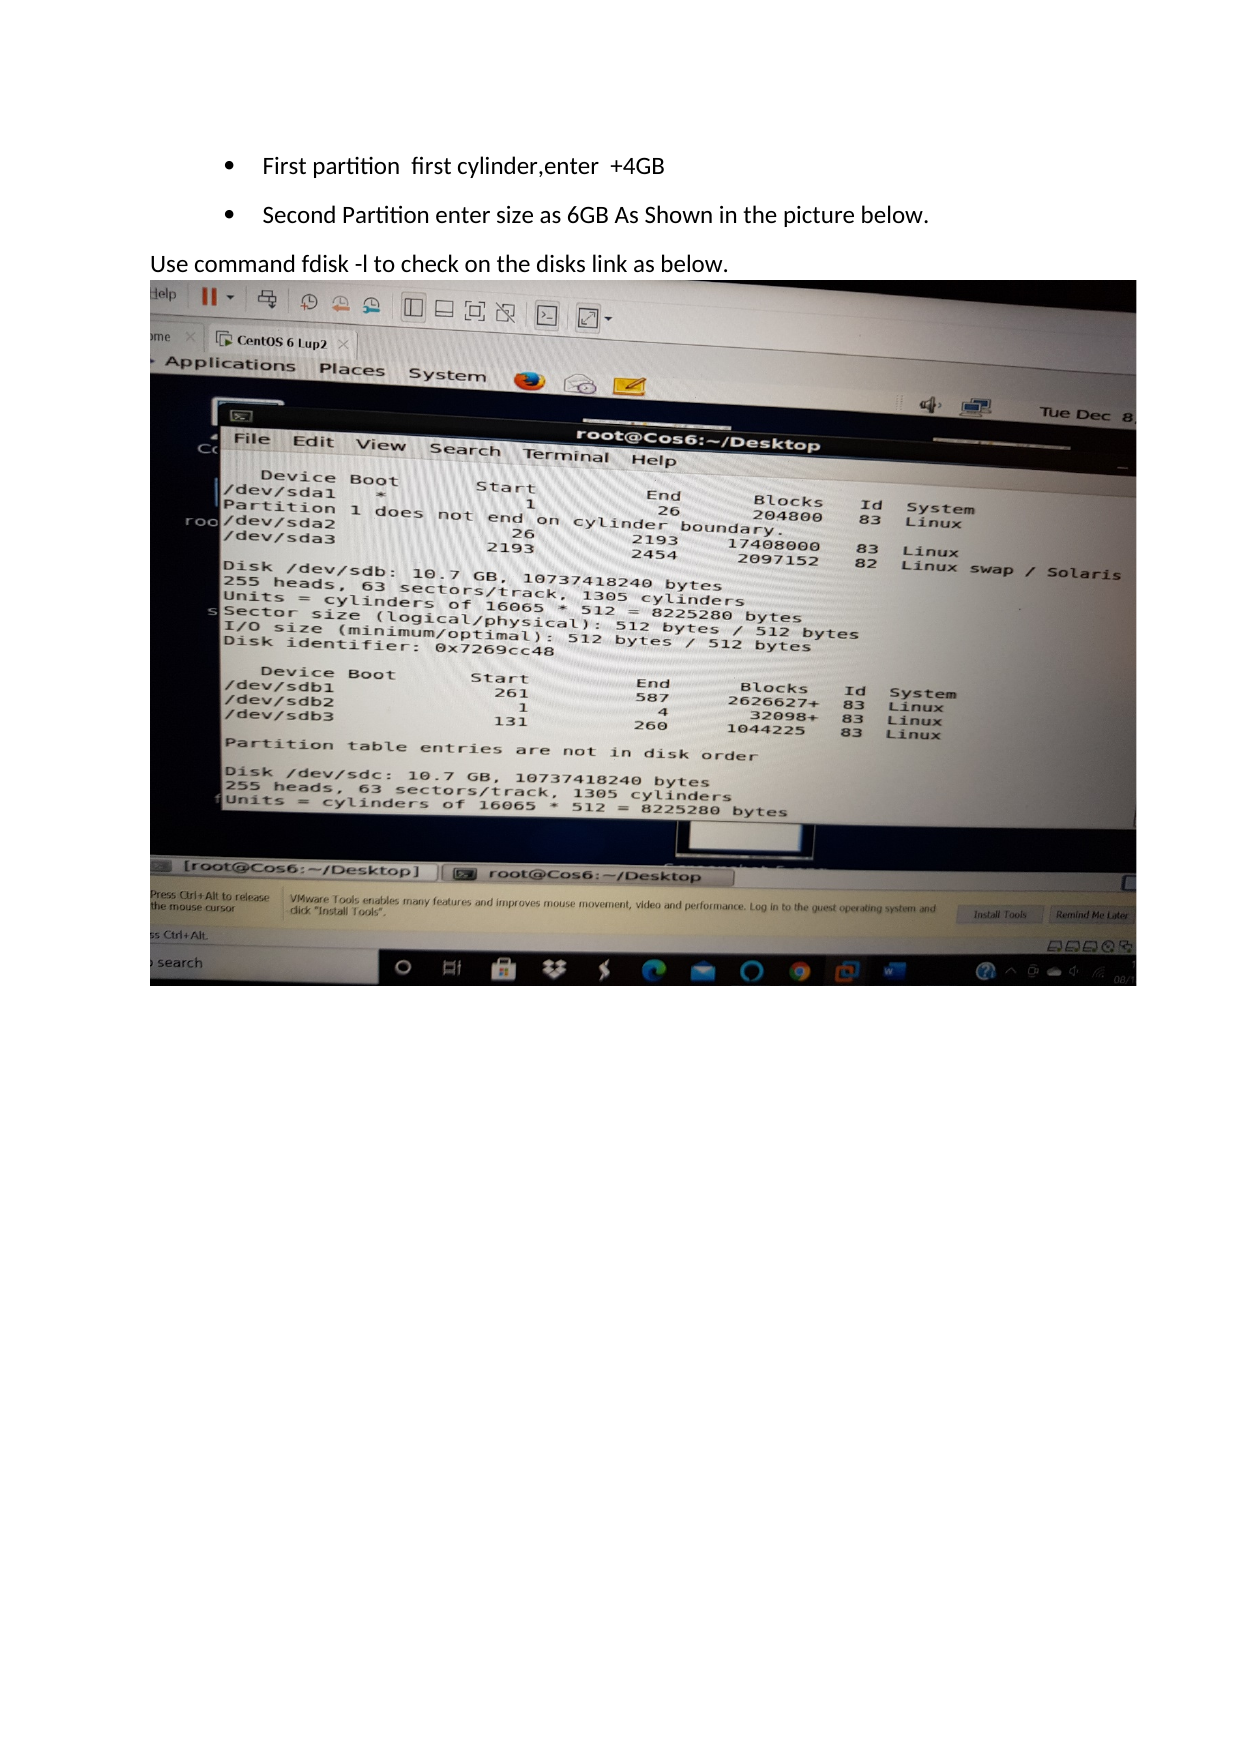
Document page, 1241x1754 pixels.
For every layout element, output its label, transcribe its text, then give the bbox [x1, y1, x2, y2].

list Second Partition enter size as 6GB As Shown in the picture below. [225, 199, 1090, 229]
text Use command fdisk -l to check on the disks link as below. [150, 248, 1090, 280]
list First partition first cylinder,enter +4GB [225, 150, 1090, 181]
